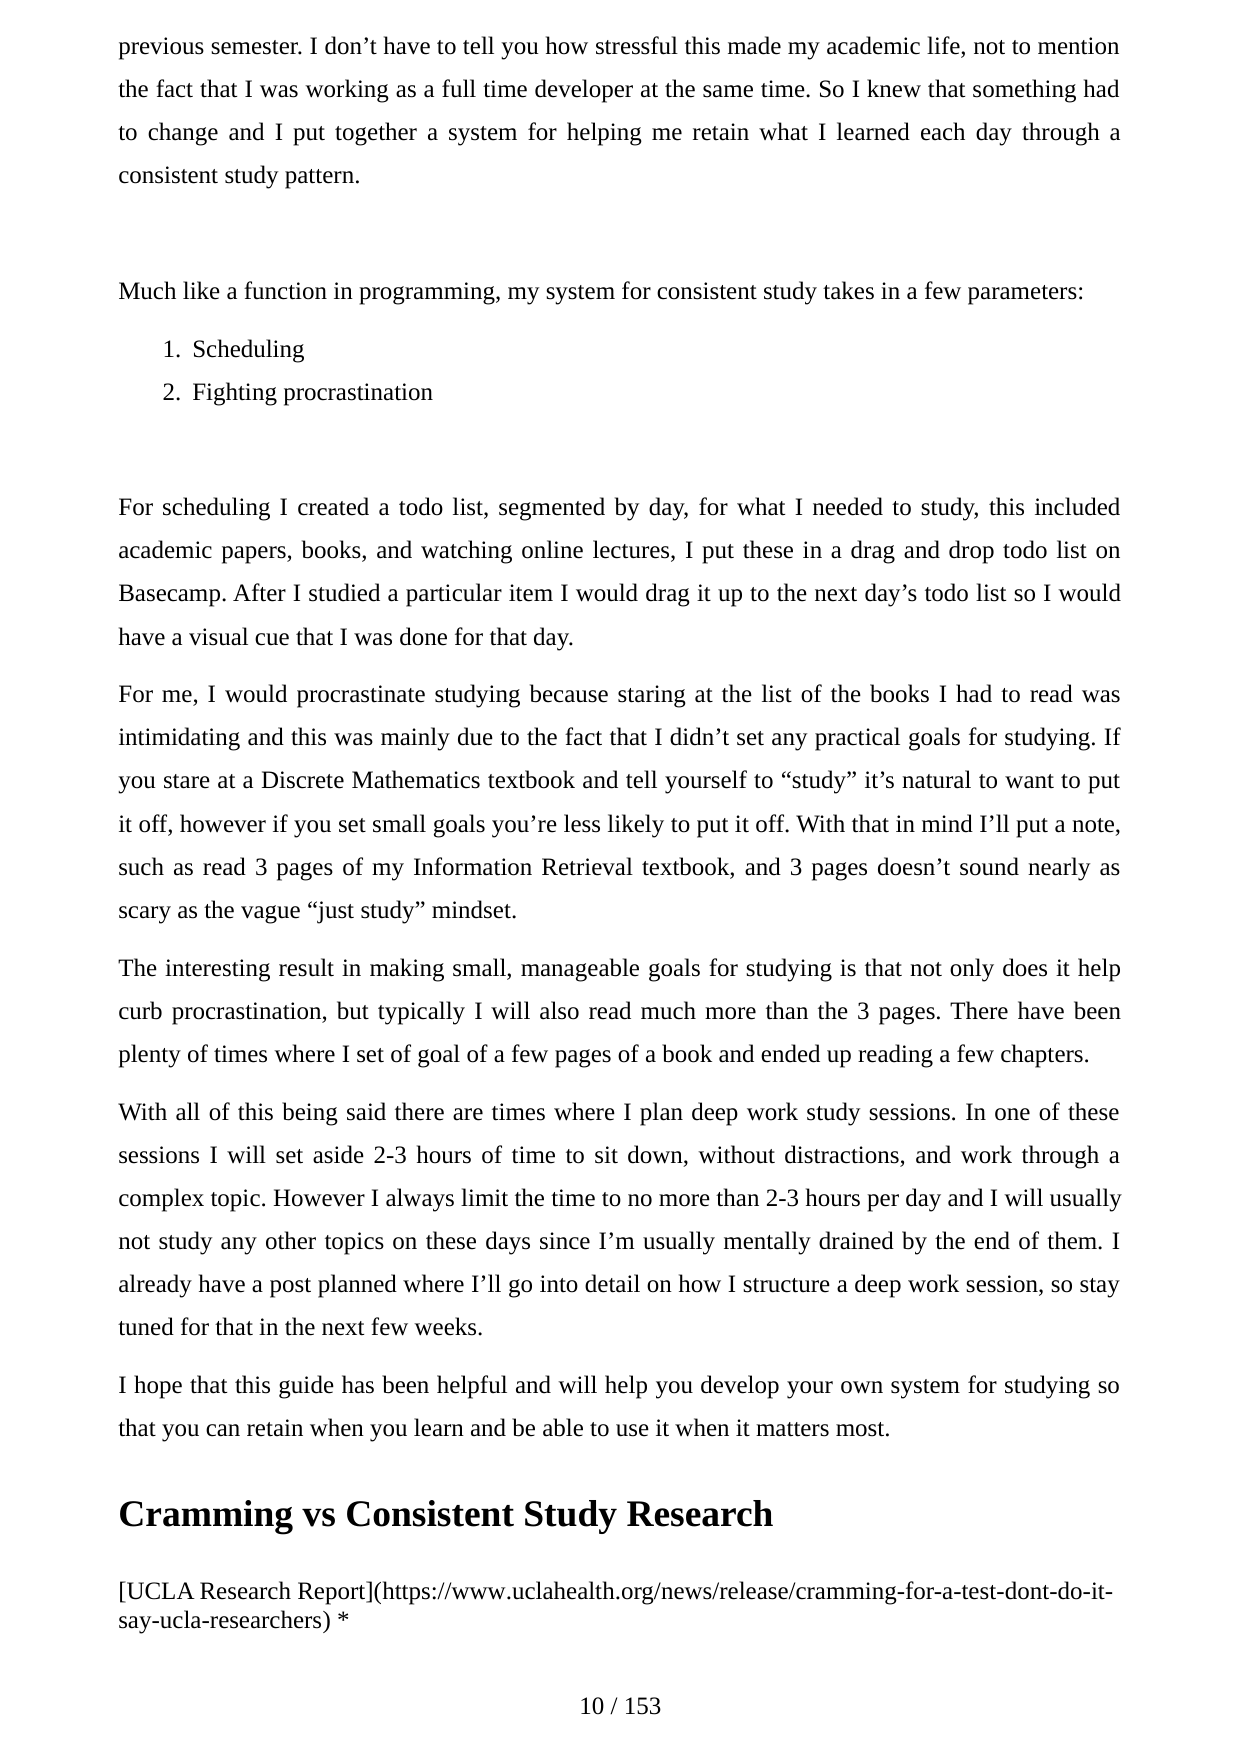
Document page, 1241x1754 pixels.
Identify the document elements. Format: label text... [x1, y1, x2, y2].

text For scheduling I created a todo list, segmented by day, for what I needed to study, this included academic papers, books, and watching online lectures, I put these in a drag and drop todo list on Basecamp. After I studied a particular item I would drag it up to the next day’s todo list so I would have a visual cue that I was done for that day. [118, 492, 1122, 650]
text The interesting result in making small, manageable goals for studying is that not only does it help curb procrastination, but typically I will also read much more than the 3 pages. There have been plenty of times where I set of goal of a few pages of a book and ended up reading a few chapters. [118, 953, 1122, 1068]
text For me, I would procrastinate studying because staring at the list of the books I had to read was intimidating and this was mainly due to the fact that I didn’t set any practical goals for studying. If you stare at a Discrete Mathematics textbook and tell yourself to “study” it’s natural to want to put it off, however if you set small goals you’re less likely to put it off. With that in mind I’ll put a note, such as read 3 pages of my Information Retrieval textbook, and 3 pages doesn’t sound nearly as scary as the vague “just study” mindset. [118, 679, 1122, 924]
text [UCLA Research Report](https://www.uclahealth.org/news/release/cramming-for-a-test-dont-do-it-say-ucla-researchers) * [118, 1576, 1122, 1633]
text I hope that this guide has been helpful and will help you develop your own system for studying so that you can retain when you learn and be able to use it when it matters most. [118, 1370, 1122, 1442]
text Much like a function in programming, my system for consistent study takes in a few parameters: [118, 276, 1122, 305]
text previous semester. I don’t have to tell you how stressful this made my academic life, not to mention the fact that I was working as a full time developer at the same time. So I knew that something had to change and I put together a system for helping me retain what I learned each day through a consistent study pattern. [118, 31, 1122, 189]
list Scheduling [162, 334, 1122, 362]
text With all of this being said there are times where I plan deep work study sessions. In one of these sessions I will set aside 2-3 hours of time to sit down, without distractions, and work through a complex topic. However I always limit the time to no more than 2-3 hours per day and I will usually not study any other topics on these days since I’m usually mentally drained by the end of them. I already have a post planned where I’ll go into detail on how I structure a deep work session, so stay tuned for that in the next few weeks. [118, 1097, 1122, 1341]
subtitle Cramming vs Consistent Study Research [118, 1492, 1122, 1535]
list Fighting procrastination [162, 377, 1122, 406]
